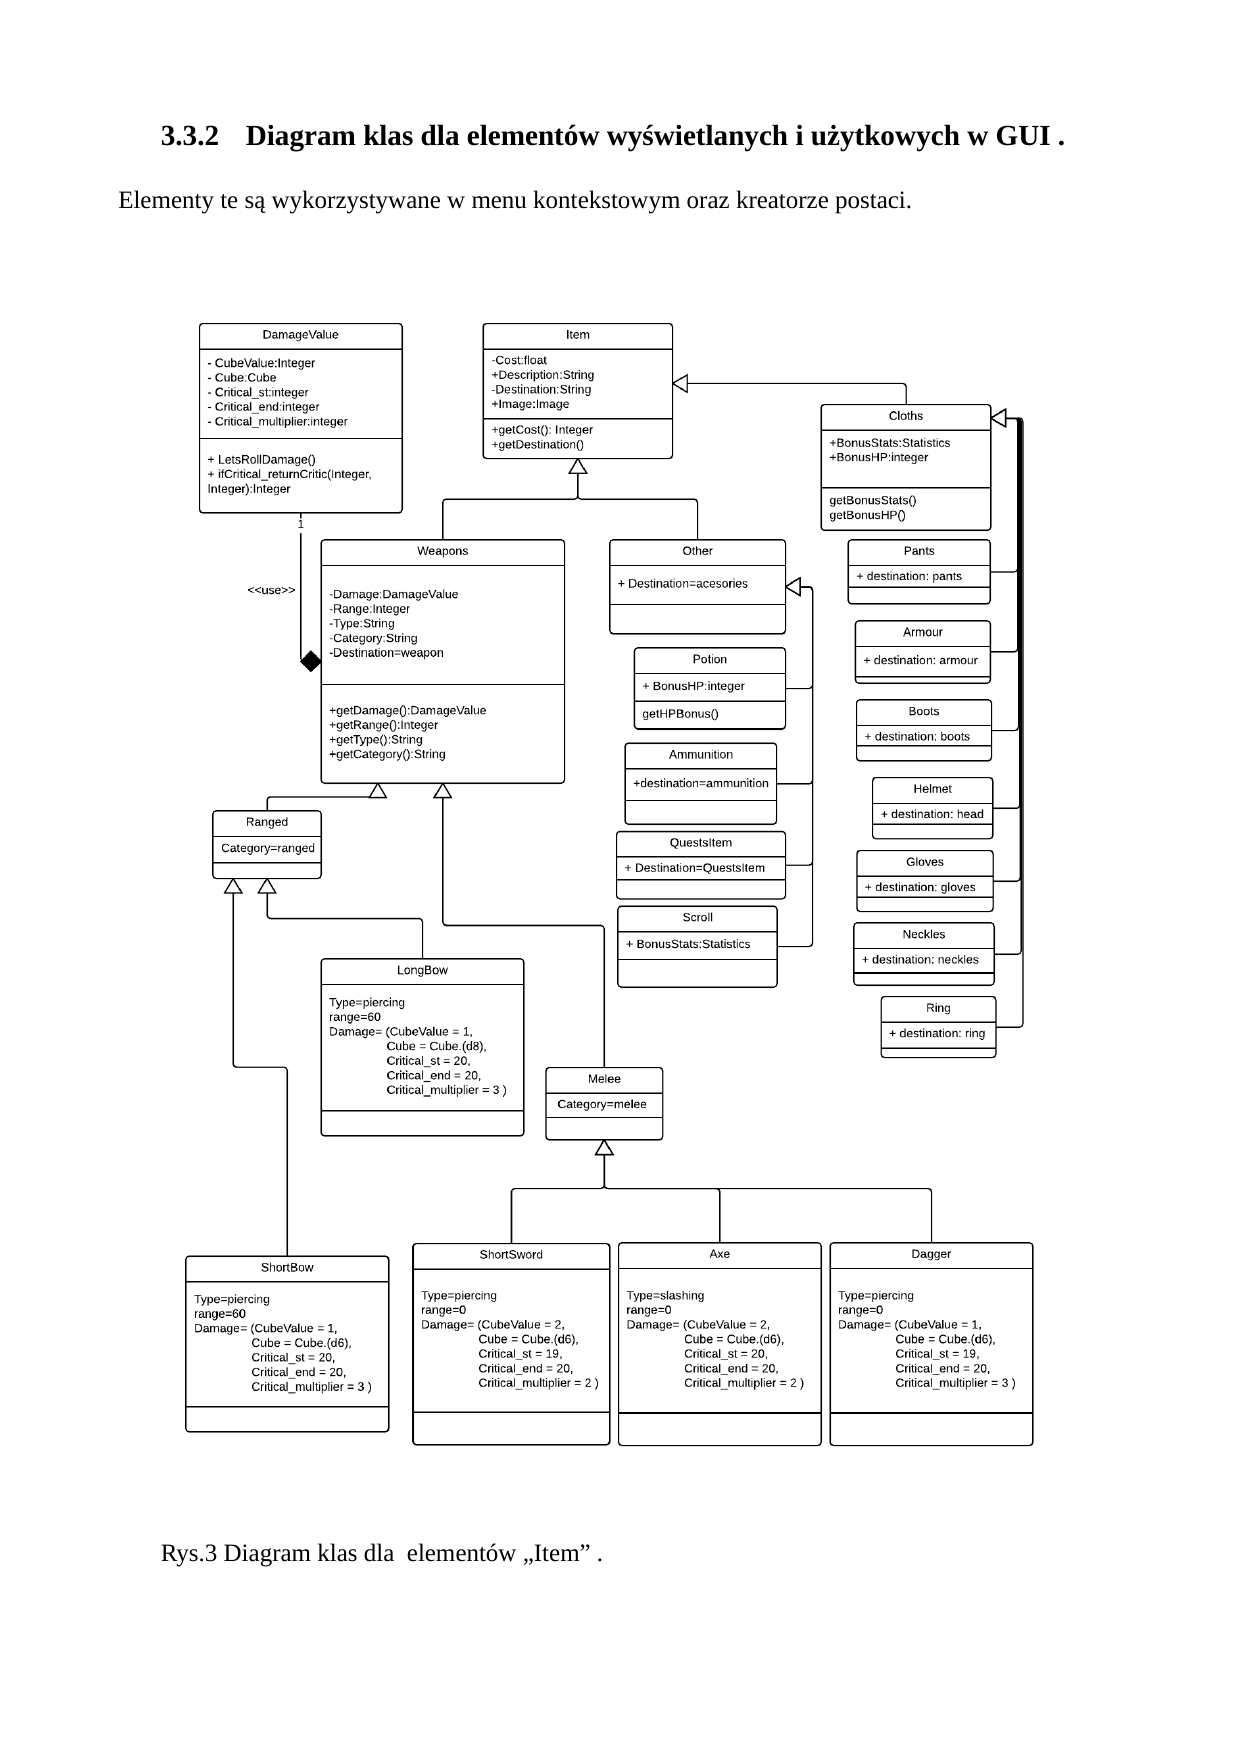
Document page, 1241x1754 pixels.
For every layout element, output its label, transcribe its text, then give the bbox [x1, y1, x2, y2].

text Elementy te są wykorzystywane w menu kontekstowym oraz kreatorze postaci. [118, 185, 1122, 214]
text 3.3.2 Diagram klas dla elementów wyświetlanych i użytkowych w GUI . [118, 118, 1122, 152]
text Rys.3 Diagram klas dla elementów „Item” . [118, 1510, 1122, 1567]
picture [118, 242, 1123, 1510]
